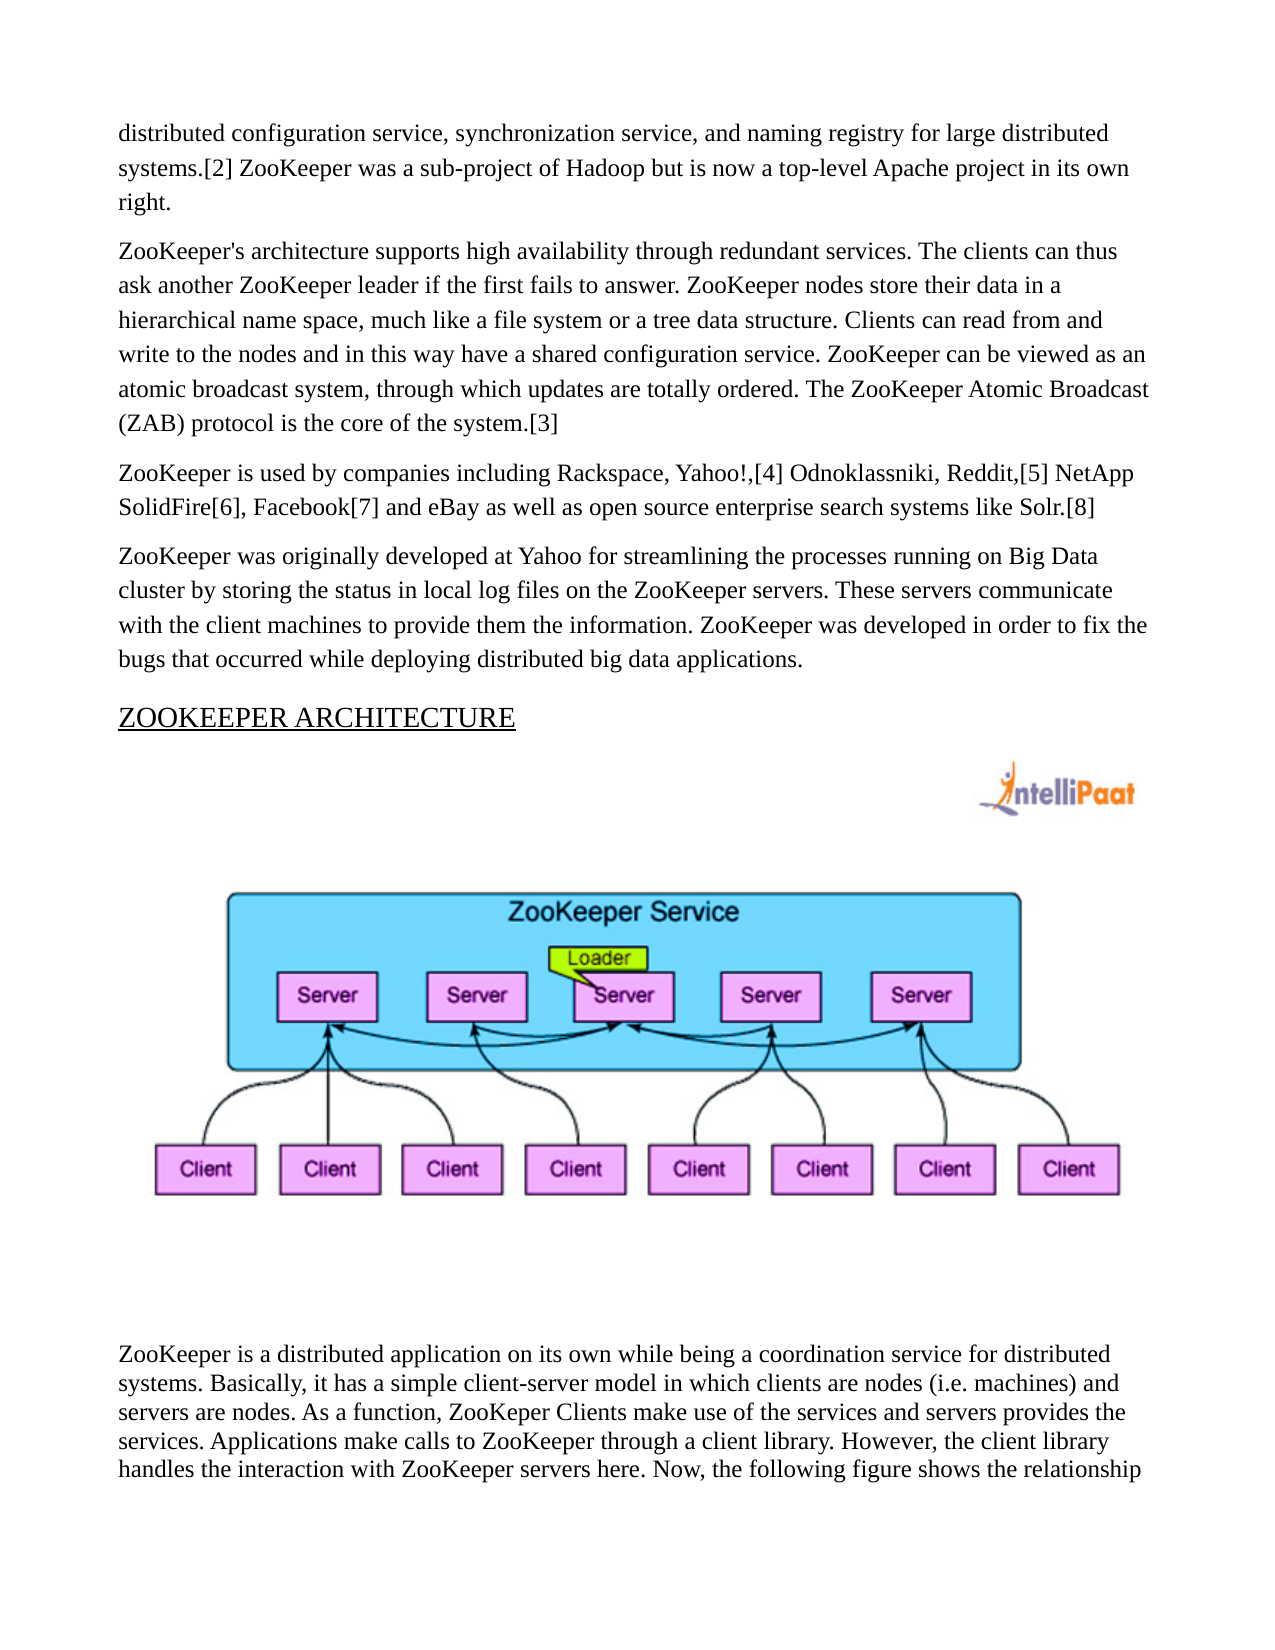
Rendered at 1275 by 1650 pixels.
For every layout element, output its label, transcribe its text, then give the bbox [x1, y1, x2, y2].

subtitle ZOOKEEPER ARCHITECTURE [118, 700, 1157, 733]
text distributed configuration service, synchronization service, and naming registry for large distributed systems.[2] ZooKeeper was a sub-project of Hadoop but is now a top-level Apache project in its own right. [118, 118, 1157, 216]
text ZooKeeper is used by companies including Rackspace, Yahoo!,[4] Odnoklassniki, Reddit,[5] NetApp SolidFire[6], Facebook[7] and eBay as well as open source enterprise search systems like Solr.[8] [118, 458, 1157, 521]
picture [118, 746, 1157, 1340]
text ZooKeeper was originally developed at Yahoo for streamlining the processes running on Big Data cluster by storing the status in local log files on the ZooKeeper servers. These servers communicate with the client machines to provide them the information. ZooKeeper was developed in order to fix the bugs that occurred while deploying distributed big data applications. [118, 541, 1157, 673]
text ZooKeeper's architecture supports high availability through redundant services. The clients can thus ask another ZooKeeper leader if the first fails to answer. ZooKeeper nodes store their data in a hierarchical name space, much like a file system or a tree data structure. Clients can read from and write to the nodes and in this way have a shared configuration service. ZooKeeper can be viewed as an atomic broadcast system, through which updates are totally ordered. The ZooKeeper Atomic Broadcast (ZAB) protocol is the core of the system.[3] [118, 236, 1157, 437]
text ZooKeeper is a distributed application on its own while being a coordination service for distributed systems. Basically, it has a simple client-server model in which clients are nodes (i.e. machines) and servers are nodes. As a function, ZooKeper Clients make use of the services and servers provides the services. Applications make calls to ZooKeeper through a client library. However, the client library handles the interaction with ZooKeeper servers here. Now, the following figure shows the relationship [118, 1340, 1151, 1483]
